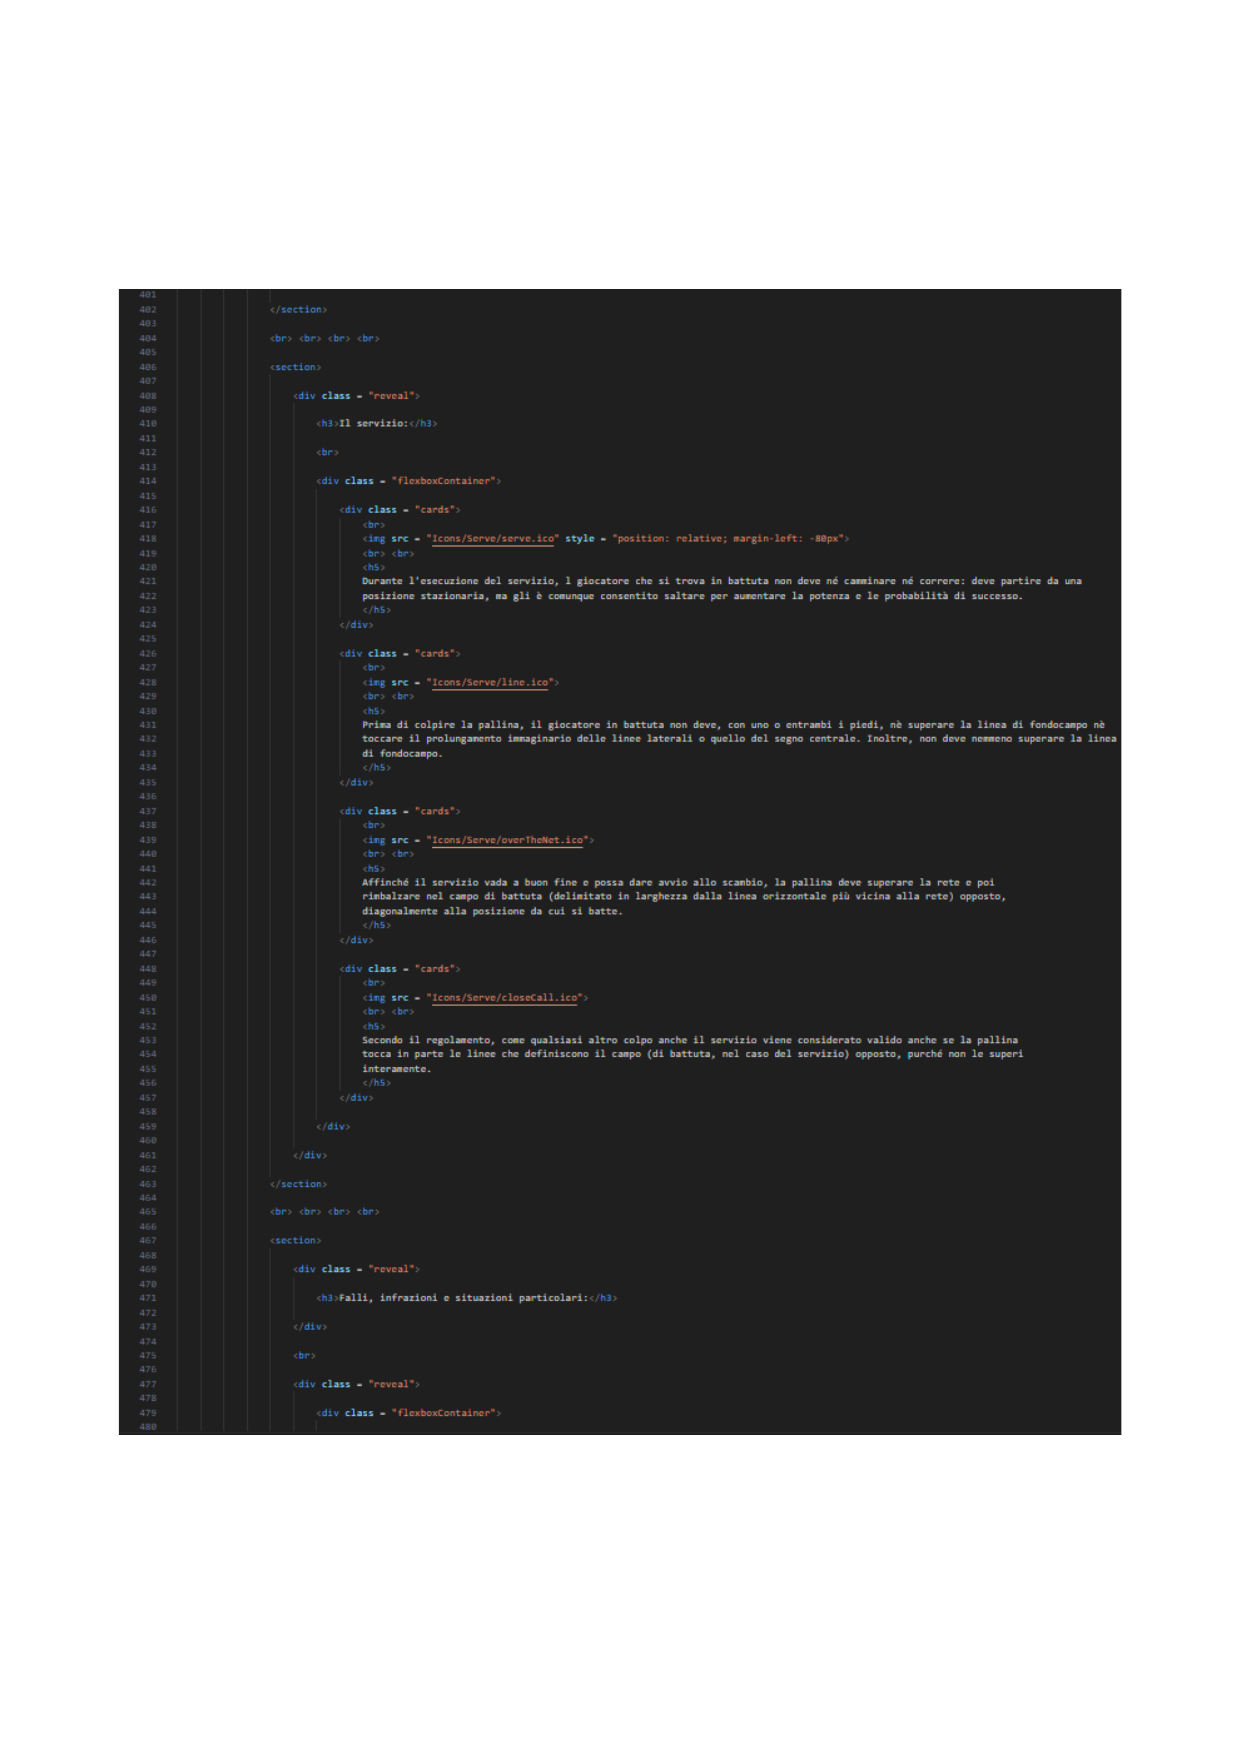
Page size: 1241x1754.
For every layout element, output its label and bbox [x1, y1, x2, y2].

picture [118, 289, 1122, 1435]
